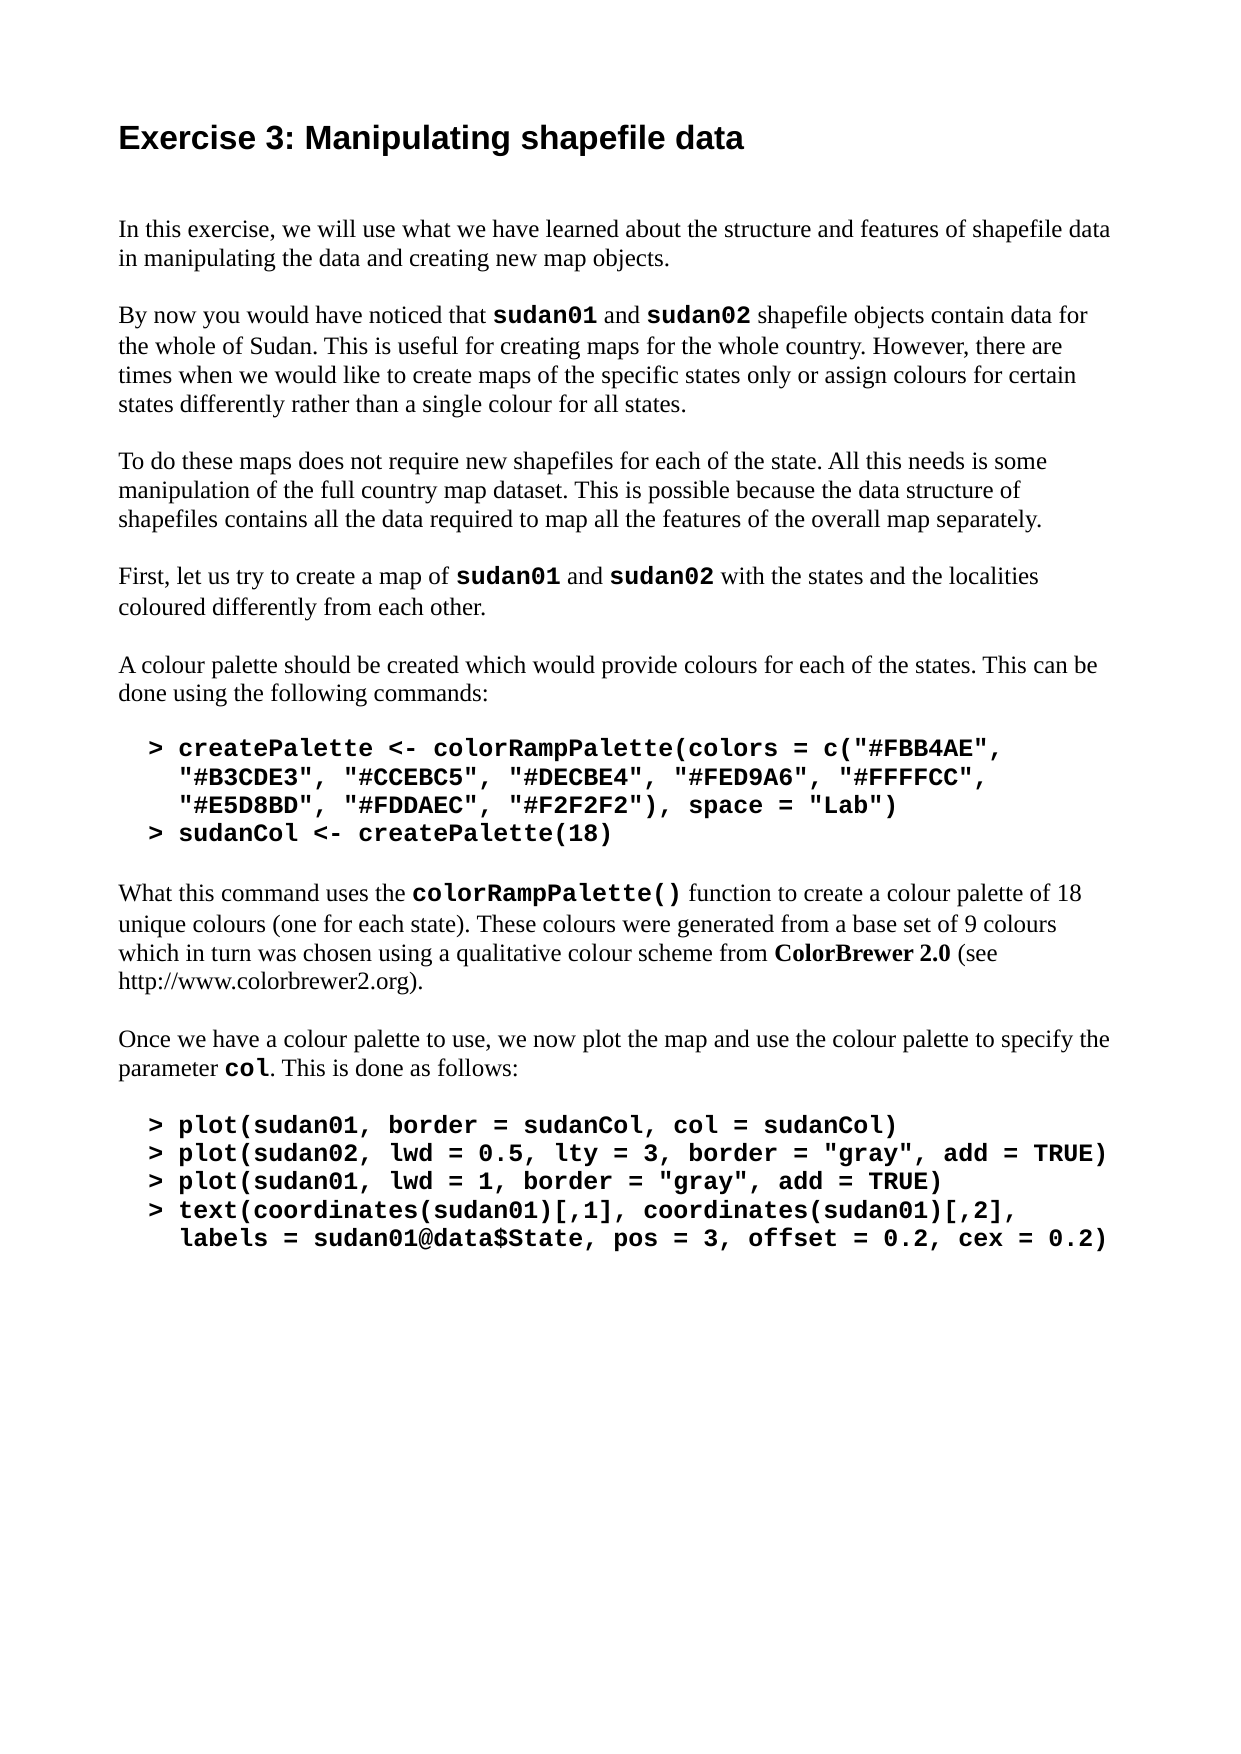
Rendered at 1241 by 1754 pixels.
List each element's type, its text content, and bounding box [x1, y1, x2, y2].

text To do these maps does not require new shapefiles for each of the state. All this needs is some manipulation of the full country map dataset. This is possible because the data structure of shapefiles contains all the data required to map all the features of the overall map separately. [118, 446, 1122, 533]
text "#B3CDE3", "#CCEBC5", "#DECBE4", "#FED9A6", "#FFFFCC", [118, 764, 1122, 793]
text "#E5D8BD", "#FDDAEC", "#F2F2F2"), space = "Lab") [118, 793, 1122, 821]
text > text(coordinates(sudan01)[,1], coordinates(sudan01)[,2], [118, 1197, 1122, 1226]
text > plot(sudan02, lwd = 0.5, lty = 3, border = "gray", add = TRUE) [118, 1141, 1122, 1169]
text In this exercise, we will use what we have learned about the structure and features of shapefile data in manipulating the data and creating new map objects. [118, 214, 1122, 272]
text > plot(sudan01, border = sudanCol, col = sudanCol) [118, 1112, 1122, 1141]
subtitle Exercise 3: Manipulating shapefile data [118, 118, 1122, 157]
text labels = sudan01@data$State, pos = 3, offset = 0.2, cex = 0.2) [118, 1226, 1122, 1254]
text > createPalette <- colorRampPalette(colors = c("#FBB4AE", [118, 736, 1122, 764]
text Once we have a colour palette to use, we now plot the map and use the colour palette to specify the parameter col. This is done as follows: [118, 1024, 1122, 1083]
text What this command uses the colorRampPalette() function to create a colour palette of 18 unique colours (one for each state). These colours were generated from a base set of 9 colours which in turn was chosen using a qualitative colour scheme from ColorBrewer 2.0 (see http://www.colorbrewer2.org). [118, 878, 1122, 995]
text By now you would have noticed that sudan01 and sudan02 shapefile objects contain data for the whole of Sudan. This is useful for creating maps for the whole country. However, there are times when we would like to create maps of the specific states only or assign colours for certain states differently rather than a single colour for all states. [118, 301, 1122, 418]
text > plot(sudan01, lwd = 1, border = "gray", add = TRUE) [118, 1169, 1122, 1197]
text First, let us try to create a map of sudan01 and sudan02 with the states and the localities coloured differently from each other. [118, 561, 1122, 621]
text A colour palette should be created which would provide colours for each of the states. This can be done using the following commands: [118, 650, 1122, 707]
text > sudanCol <- createPalette(18) [118, 821, 1122, 849]
